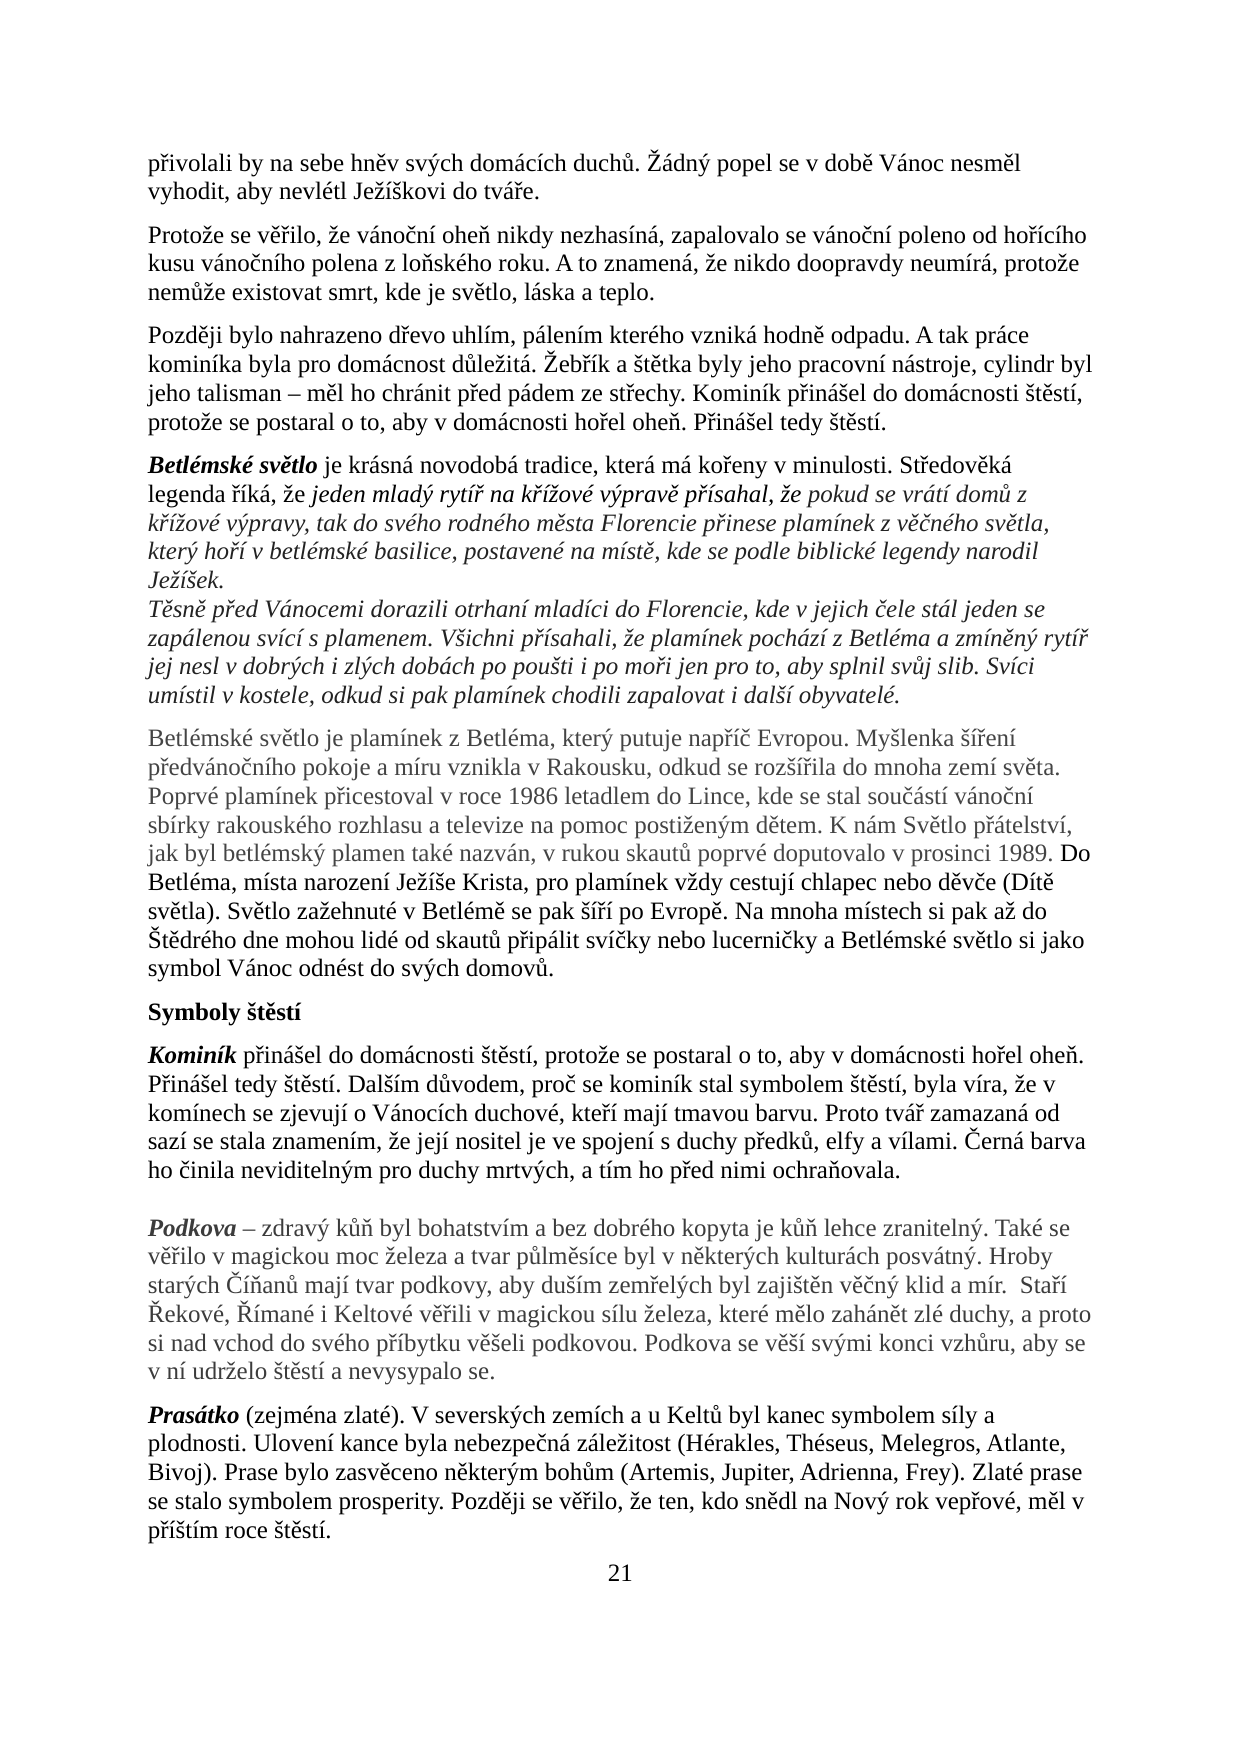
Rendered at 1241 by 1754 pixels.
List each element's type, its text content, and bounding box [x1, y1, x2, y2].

text 21 [148, 1558, 1093, 1587]
text Betlémské světlo je plamínek z Betléma, který putuje napříč Evropou. Myšlenka šíření předvánočního pokoje a míru vznikla v Rakousku, odkud se rozšířila do mnoha zemí světa. Poprvé plamínek přicestoval v roce 1986 letadlem do Lince, kde se stal součástí vánoční sbírky rakouského rozhlasu a televize na pomoc postiženým dětem. K nám Světlo přátelství, jak byl betlémský plamen také nazván, v rukou skautů poprvé doputovalo v prosinci 1989. Do Betléma, místa narození Ježíše Krista, pro plamínek vždy cestují chlapec nebo děvče (Dítě světla). Světlo zažehnuté v Betlémě se pak šíří po Evropě. Na mnoha místech si pak až do Štědrého dne mohou lidé od skautů připálit svíčky nebo lucerničky a Betlémské světlo si jako symbol Vánoc odnést do svých domovů. [148, 723, 1093, 982]
text Protože se věřilo, že vánoční oheň nikdy nezhasíná, zapalovalo se vánoční poleno od hořícího kusu vánočního polena z loňského roku. A to znamená, že nikdo doopravdy neumírá, protože nemůže existovat smrt, kde je světlo, láska a teplo. [148, 220, 1093, 306]
text Těsně před Vánocemi dorazili otrhaní mladíci do Florencie, kde v jejich čele stál jeden se zapálenou svící s plamenem. Všichni přísahali, že plamínek pochází z Betléma a zmíněný rytíř jej nesl v dobrých i zlých dobách po poušti i po moři jen pro to, aby splnil svůj slib. Svíci umístil v kostele, odkud si pak plamínek chodili zapalovat i další obyvatelé. [148, 594, 1093, 709]
text Prasátko (zejména zlaté). V severských zemích a u Keltů byl kanec symbolem síly a plodnosti. Ulovení kance byla nebezpečná záležitost (Hérakles, Théseus, Melegros, Atlante, Bivoj). Prase bylo zasvěceno některým bohům (Artemis, Jupiter, Adrienna, Frey). Zlaté prase se stalo symbolem prosperity. Později se věřilo, že ten, kdo snědl na Nový rok vepřové, měl v příštím roce štěstí. [148, 1400, 1093, 1543]
text Symboly štěstí [148, 997, 1093, 1026]
text Betlémské světlo je krásná novodobá tradice, která má kořeny v minulosti. Středověká legenda říká, že jeden mladý rytíř na křížové výpravě přísahal, že pokud se vrátí domů z křížové výpravy, tak do svého rodného města Florencie přinese plamínek z věčného světla, který hoří v betlémské basilice, postavené na místě, kde se podle biblické legendy narodil Ježíšek. [148, 450, 1093, 594]
text Kominík přinášel do domácnosti štěstí, protože se postaral o to, aby v domácnosti hořel oheň. Přinášel tedy štěstí. Dalším důvodem, proč se kominík stal symbolem štěstí, byla víra, že v komínech se zjevují o Vánocích duchové, kteří mají tmavou barvu. Proto tvář zamazaná od sazí se stala znamením, že její nositel je ve spojení s duchy předků, elfy a vílami. Černá barva ho činila neviditelným pro duchy mrtvých, a tím ho před nimi ochraňovala. [148, 1040, 1093, 1184]
text přivolali by na sebe hněv svých domácích duchů. Žádný popel se v době Vánoc nesměl vyhodit, aby nevlétl Ježíškovi do tváře. [148, 148, 1093, 205]
text Později bylo nahrazeno dřevo uhlím, pálením kterého vzniká hodně odpadu. A tak práce kominíka byla pro domácnost důležitá. Žebřík a štětka byly jeho pracovní nástroje, cylindr byl jeho talisman – měl ho chránit před pádem ze střechy. Kominík přinášel do domácnosti štěstí, protože se postaral o to, aby v domácnosti hořel oheň. Přinášel tedy štěstí. [148, 321, 1093, 436]
text Podkova – zdravý kůň byl bohatstvím a bez dobrého kopyta je kůň lehce zranitelný. Také se věřilo v magickou moc železa a tvar půlměsíce byl v některých kulturách posvátný. Hroby starých Číňanů mají tvar podkovy, aby duším zemřelých byl zajištěn věčný klid a mír. Staří Řekové, Římané i Keltové věřili v magickou sílu železa, které mělo zahánět zlé duchy, a proto si nad vchod do svého příbytku věšeli podkovou. Podkova se věší svými konci vzhůru, aby se v ní udrželo štěstí a nevysypalo se. [148, 1213, 1093, 1385]
